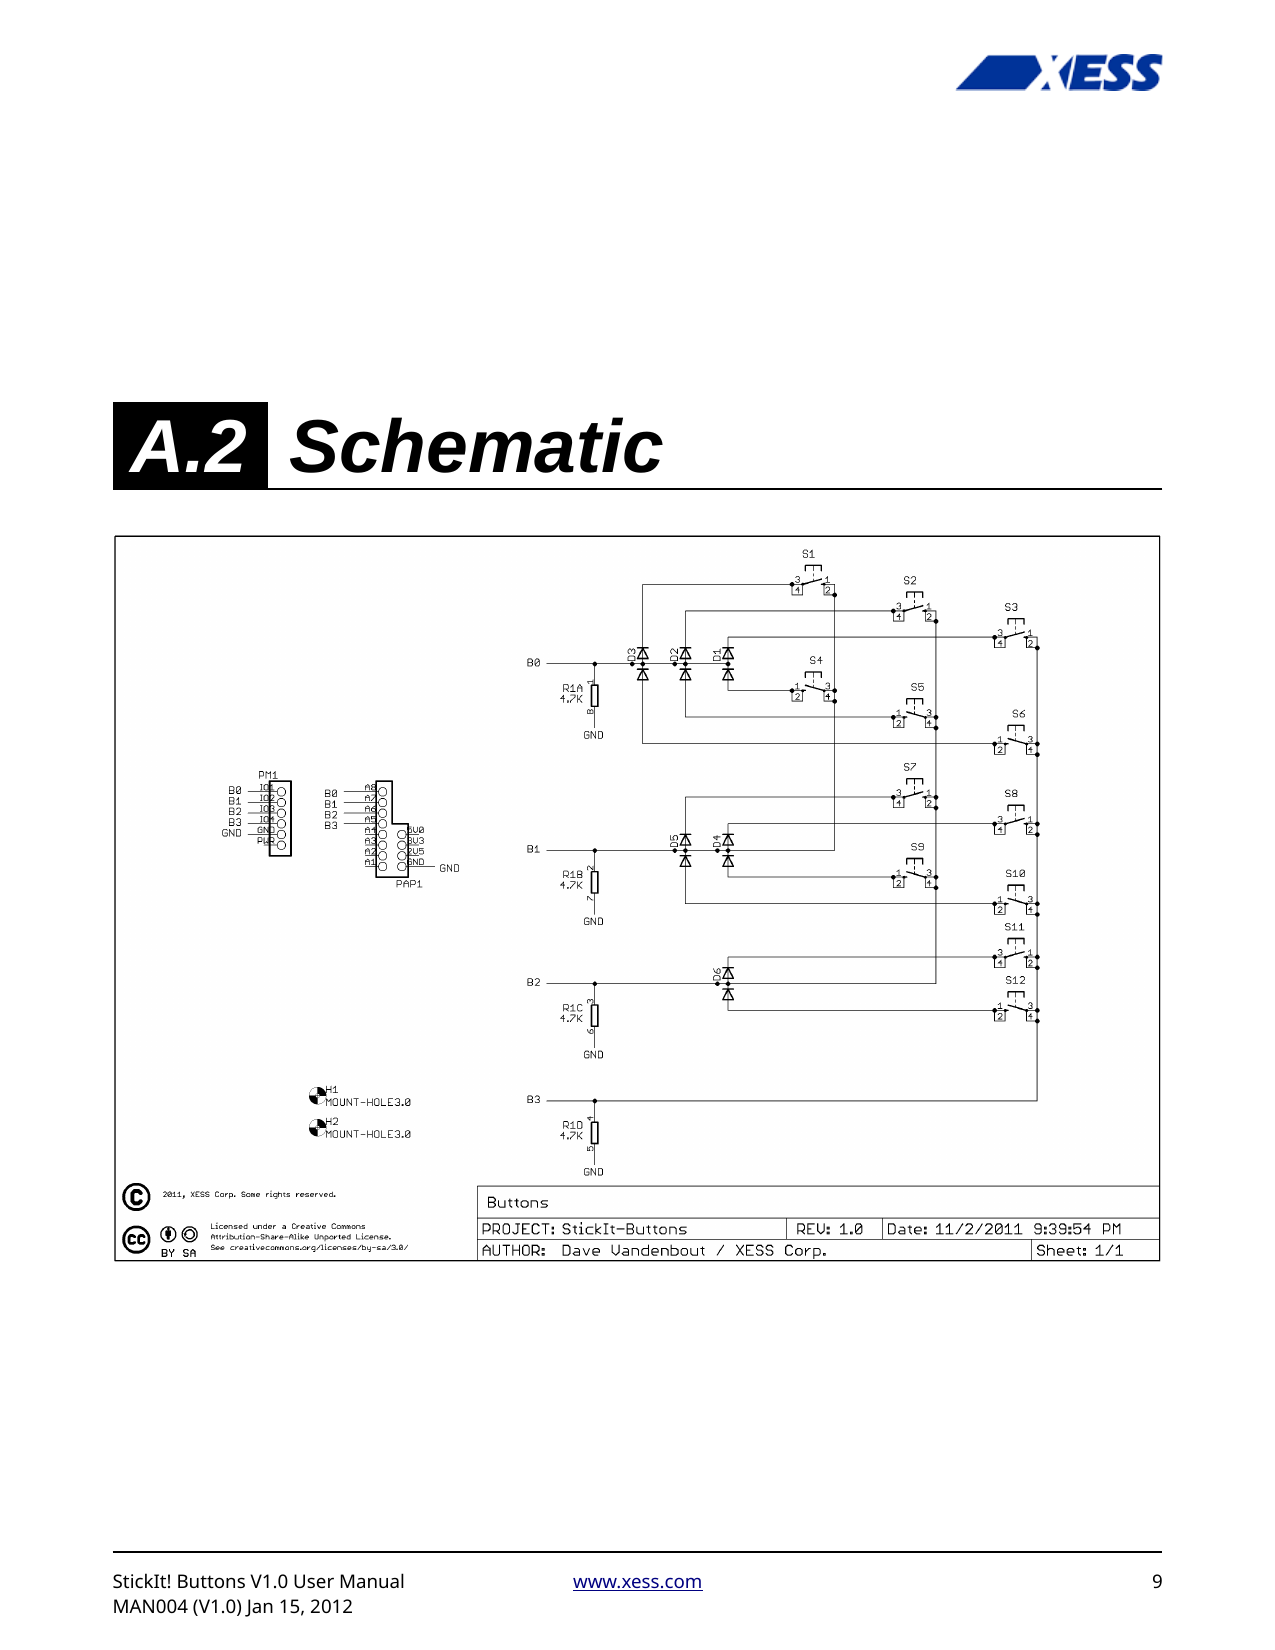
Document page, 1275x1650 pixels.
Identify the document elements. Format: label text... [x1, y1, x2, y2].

picture [955, 54, 1163, 91]
picture [114, 535, 1161, 1262]
subtitle Schematic [268, 402, 1162, 488]
